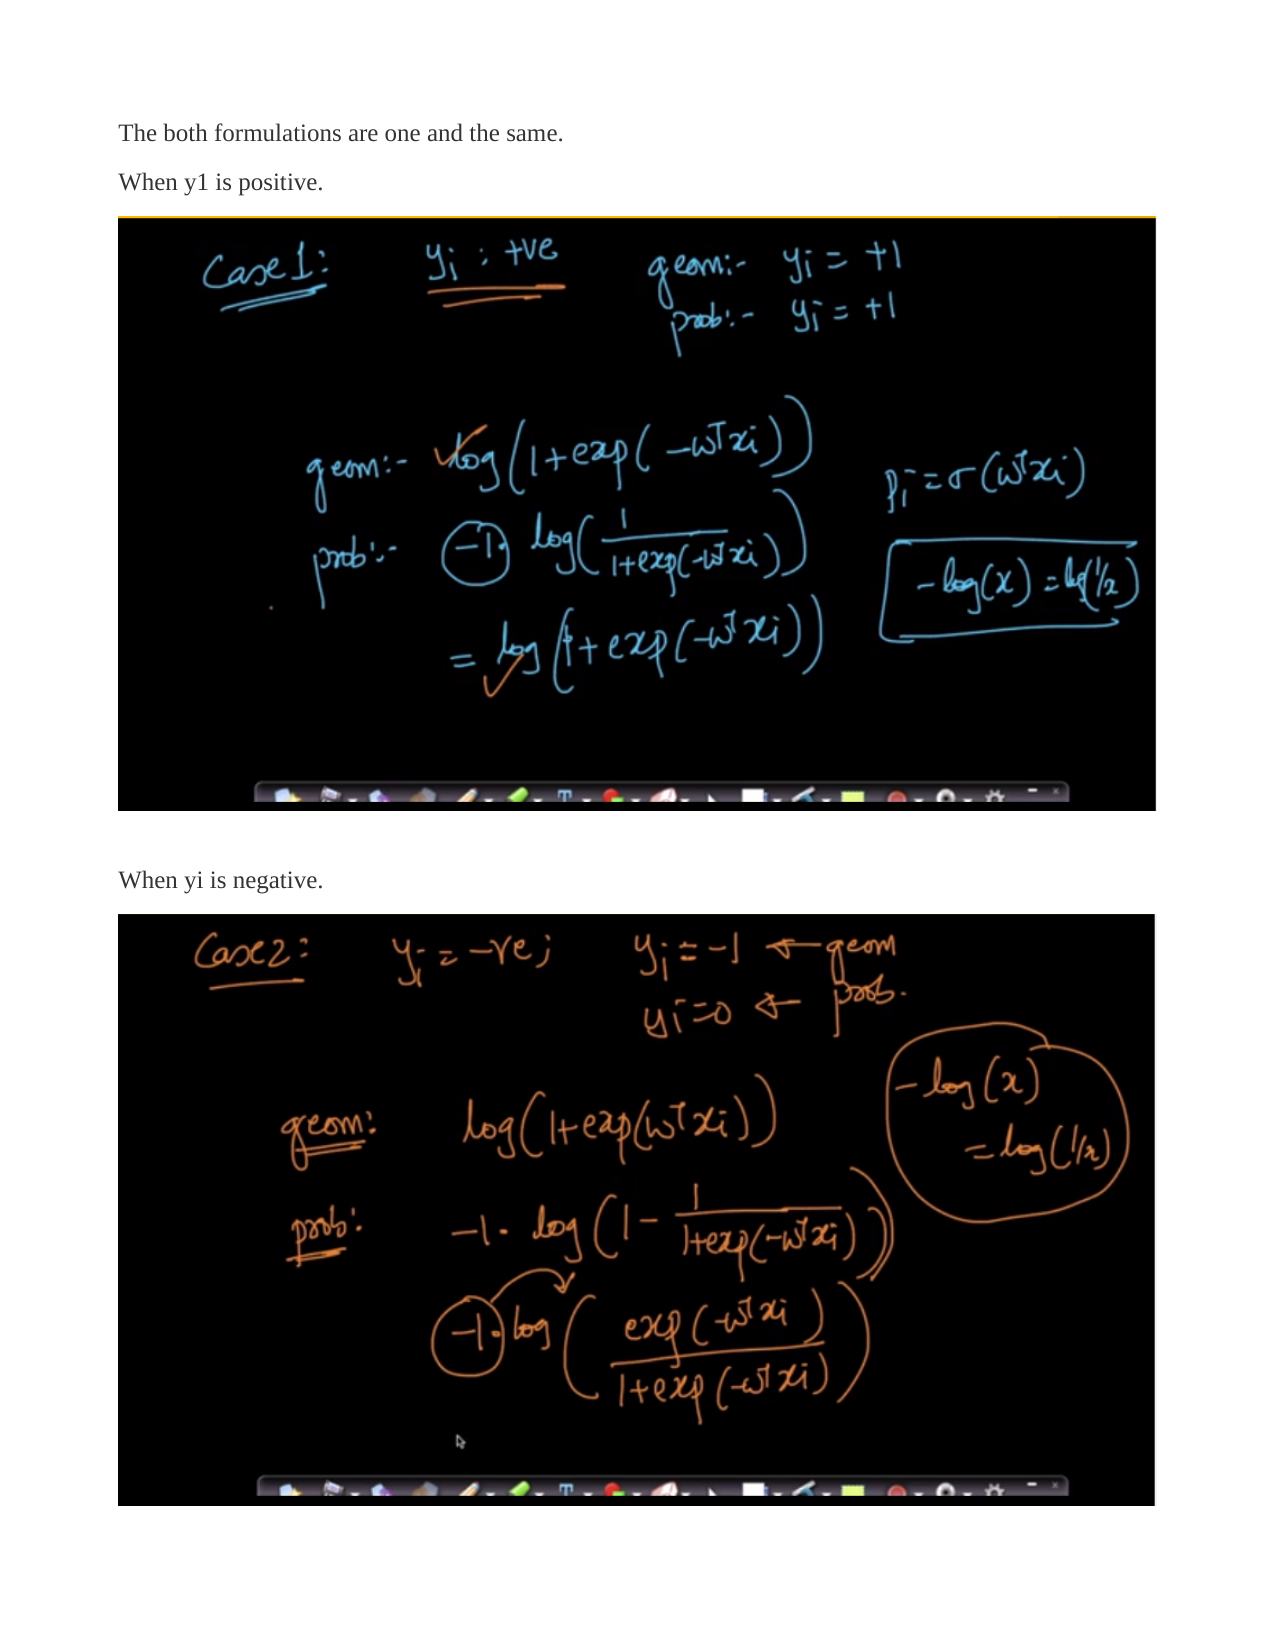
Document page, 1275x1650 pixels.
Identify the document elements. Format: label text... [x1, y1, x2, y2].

picture [118, 216, 1157, 811]
text The both formulations are one and the same. [118, 118, 1157, 147]
text When y1 is positive. [118, 167, 1157, 196]
picture [118, 914, 1157, 1506]
text When yi is negative. [118, 865, 1157, 894]
